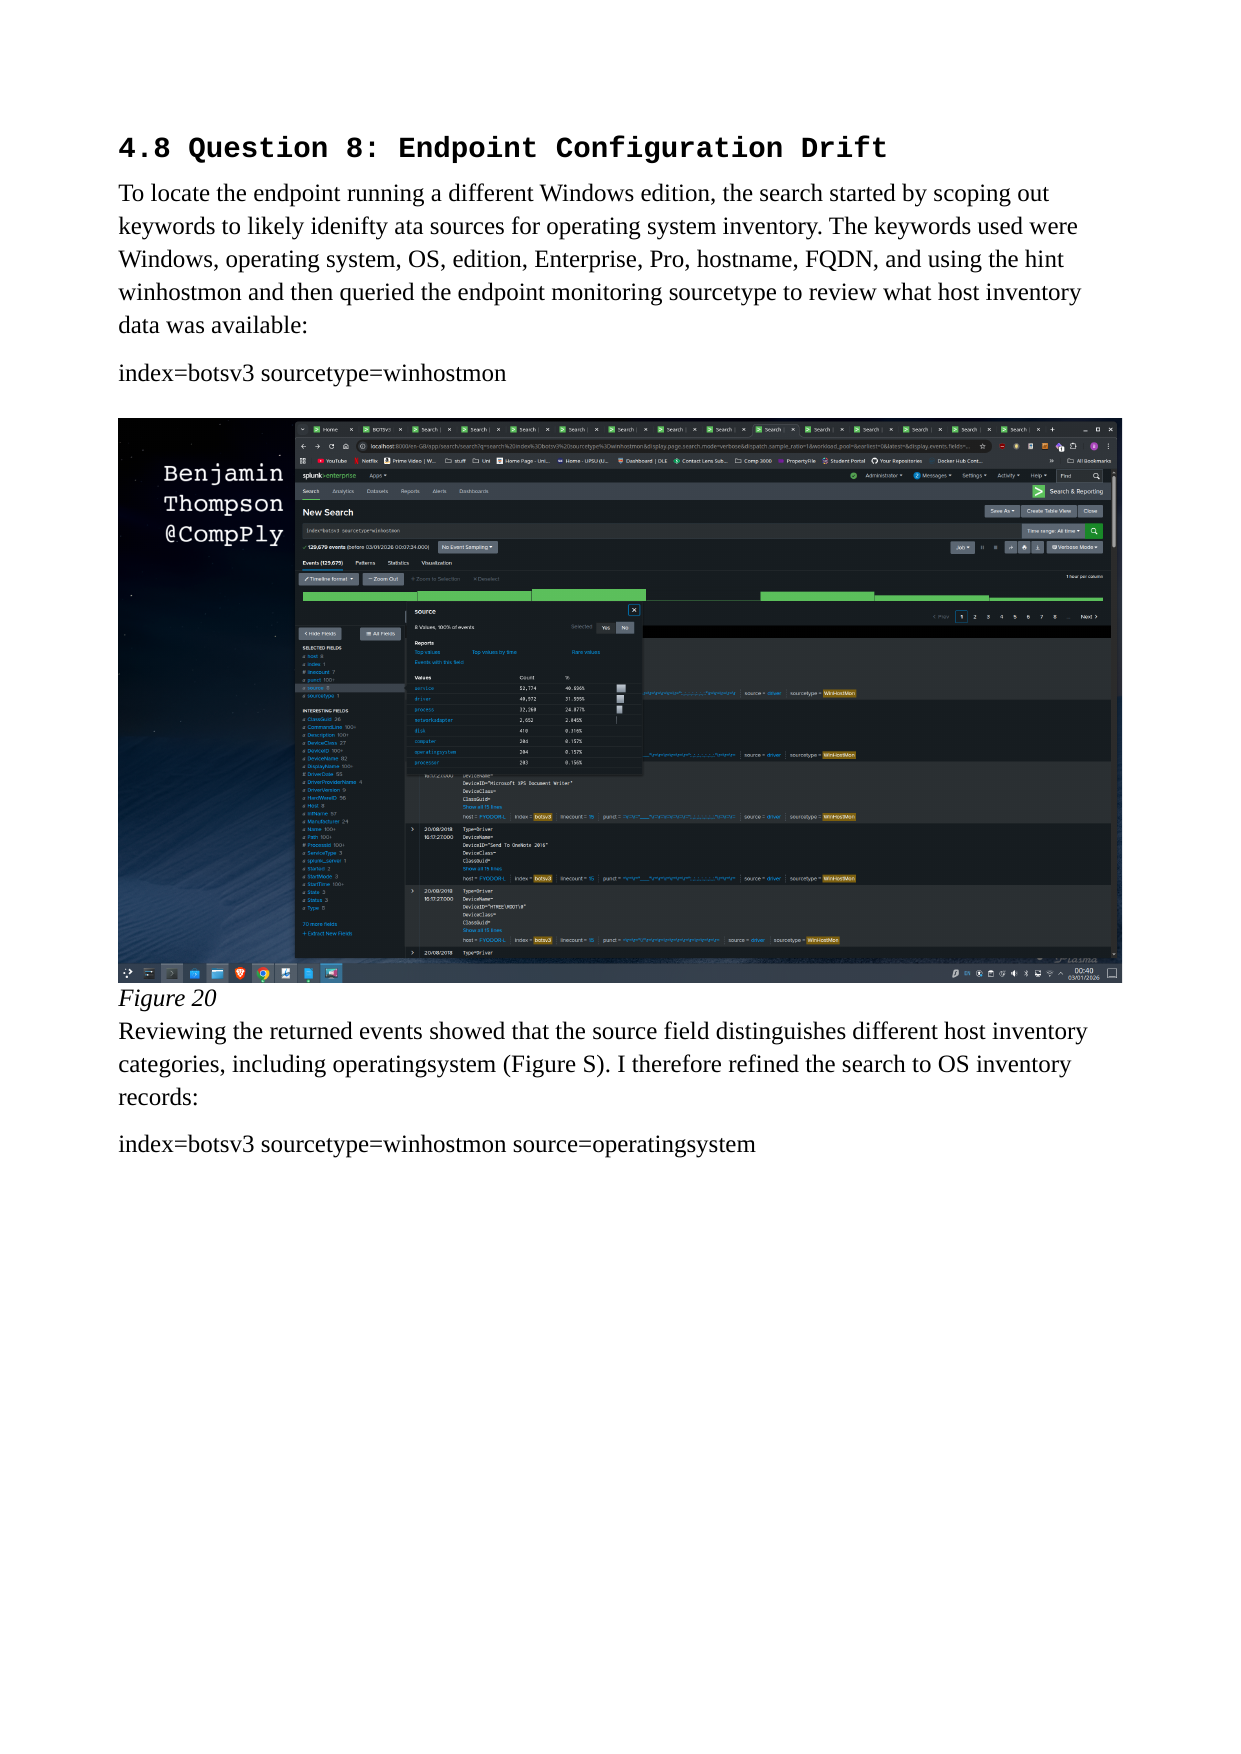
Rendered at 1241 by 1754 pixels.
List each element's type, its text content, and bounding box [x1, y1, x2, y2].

text [118, 406, 1122, 418]
text index=botsv3 sourcetype=winhostmon source=operatingsystem [118, 1129, 1122, 1158]
text index=botsv3 sourcetype=winhostmon [118, 358, 1122, 387]
text To locate the endpoint running a different Windows edition, the search started by scoping out keywords to likely idenifty ata sources for operating system inventory. The keywords used were Windows, operating system, OS, edition, Enterprise, Pro, hostname, FQDN, and using the hint winhostmon and then queried the endpoint monitoring sourcetype to review what host inventory data was available: [118, 178, 1122, 339]
text Reviewing the returned events showed that the source field distinguishes different host inventory categories, including operatingsystem (Figure S). I therefore refined the search to OS inventory records: [118, 1011, 1122, 1111]
picture [118, 418, 1123, 983]
subtitle 4.8 Question 8: Endpoint Configuration Drift [118, 133, 1122, 166]
text Figure 20 [118, 983, 1122, 1011]
